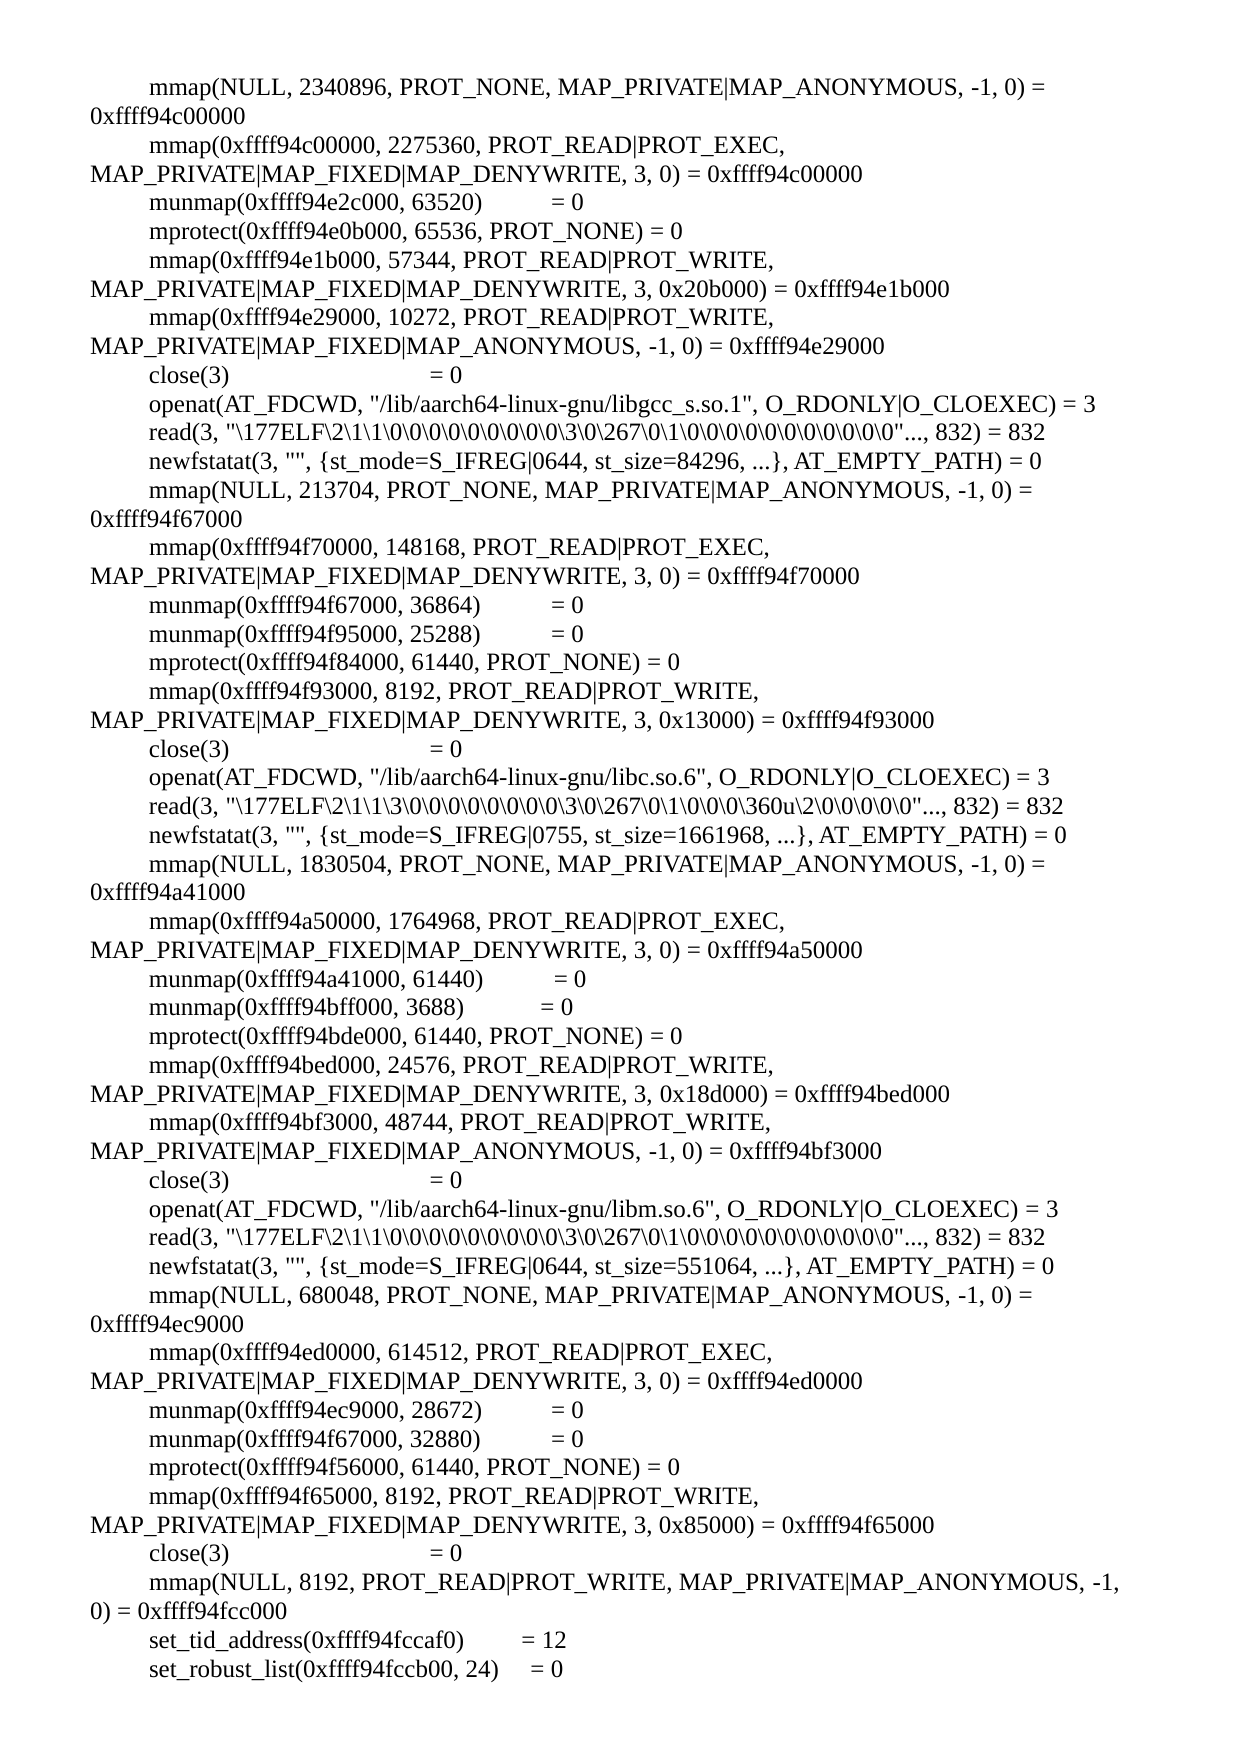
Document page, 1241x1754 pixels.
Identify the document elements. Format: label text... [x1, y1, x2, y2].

text close(3) [149, 361, 254, 389]
text mmap(0xffff94a50000, 1764968, PROT_READ|PROT_EXEC, [149, 907, 894, 935]
text newfstatat(3, "", {st_mode=S_IFREG|0644, st_size=551064, ...}, AT_EMPTY_PATH) = 0 [149, 1252, 1088, 1280]
text mprotect(0xffff94f56000, 61440, PROT_NONE) = 0 [149, 1454, 784, 1481]
text close(3) [149, 1540, 429, 1567]
text MAP_PRIVATE|MAP_FIXED|MAP_DENYWRITE, 3, 0) = 0xffff94ed0000 [90, 1367, 894, 1395]
text close(3) [149, 735, 254, 763]
text = 0 [551, 620, 608, 648]
text mmap(0xffff94e1b000, 57344, PROT_READ|PROT_WRITE, [149, 246, 981, 274]
text close(3) [149, 1166, 254, 1194]
text MAP_PRIVATE|MAP_FIXED|MAP_ANONYMOUS, -1, 0) = 0xffff94e29000 [90, 332, 981, 360]
text MAP_PRIVATE|MAP_FIXED|MAP_DENYWRITE, 3, 0x20b000) = 0xffff94e1b000 [90, 275, 981, 303]
text mmap(0xffff94e29000, 10272, PROT_READ|PROT_WRITE, [149, 304, 981, 331]
text openat(AT_FDCWD, "/lib/aarch64-linux-gnu/libm.so.6", O_RDONLY|O_CLOEXEC) = 3 [149, 1195, 1088, 1223]
text mmap(0xffff94f70000, 148168, PROT_READ|PROT_EXEC, [149, 534, 891, 561]
text newfstatat(3, "", {st_mode=S_IFREG|0755, st_size=1661968, ...}, AT_EMPTY_PATH) = 0 [149, 821, 1100, 849]
text mmap(0xffff94bed000, 24576, PROT_READ|PROT_WRITE, [149, 1051, 800, 1079]
text mprotect(0xffff94e0b000, 65536, PROT_NONE) = 0 [149, 217, 981, 245]
text munmap(0xffff94a41000, 61440) [149, 965, 510, 993]
text mprotect(0xffff94f84000, 61440, PROT_NONE) = 0 [149, 649, 784, 676]
text = 0 [429, 1166, 487, 1194]
text mprotect(0xffff94bde000, 61440, PROT_NONE) = 0 [149, 1022, 800, 1050]
text 0 [90, 102, 127, 130]
text munmap(0xffff94e2c000, 63520) = 0 [149, 189, 1076, 216]
text MAP_PRIVATE|MAP_FIXED|MAP_DENYWRITE, 3, 0) = 0xffff94f70000 [90, 562, 891, 590]
text 0 [90, 879, 102, 906]
text read(3, "\177ELF\2\1\1\0\0\0\0\0\0\0\0\0\3\0\267\0\1\0\0\0\0\0\0\0\0\0\0\0"..., 832) = 832 [149, 419, 1125, 446]
text [591, 1626, 1150, 1654]
text xffff94c00000 [127, 102, 1076, 130]
text mmap(0xffff94c00000, 2275360, PROT_READ|PROT_EXEC, [149, 131, 1076, 159]
text xffff94f67000 [102, 505, 891, 533]
text = 0 [551, 1425, 610, 1453]
text [487, 1540, 1150, 1567]
text munmap(0xffff94f95000, 25288) [149, 620, 507, 648]
text newfstatat(3, "", {st_mode=S_IFREG|0644, st_size=84296, ...}, AT_EMPTY_PATH) = 0 [149, 447, 1125, 475]
text set_robust_list(0xffff94fccb00, 24) = 0 [149, 1655, 1150, 1683]
text mmap(NULL, 1830504, PROT_NONE, MAP_PRIVATE|MAP_ANONYMOUS, -1, 0) = [149, 850, 1100, 878]
text = 0 [551, 591, 608, 619]
text MAP_PRIVATE|MAP_FIXED|MAP_DENYWRITE, 3, 0) = 0xffff94a50000 [90, 936, 894, 964]
text read(3, "\177ELF\2\1\1\0\0\0\0\0\0\0\0\0\3\0\267\0\1\0\0\0\0\0\0\0\0\0\0\0"..., 832) = 832 [149, 1224, 1088, 1251]
text mmap(NULL, 213704, PROT_NONE, MAP_PRIVATE|MAP_ANONYMOUS, -1, 0) = [149, 476, 1125, 504]
text MAP_PRIVATE|MAP_FIXED|MAP_ANONYMOUS, -1, 0) = 0xffff94bf3000 [90, 1137, 982, 1165]
text 0 [90, 1597, 127, 1625]
text mmap(0xffff94bf3000, 48744, PROT_READ|PROT_WRITE, [149, 1109, 982, 1136]
text munmap(0xffff94ec9000, 28672) [149, 1396, 508, 1424]
text mmap(0xffff94f65000, 8192, PROT_READ|PROT_WRITE, [149, 1482, 784, 1510]
text munmap(0xffff94f67000, 36864) [149, 591, 507, 619]
text xffff94ec9000 [102, 1310, 894, 1338]
text 0 [90, 1310, 102, 1338]
text openat(AT_FDCWD, "/lib/aarch64-linux-gnu/libgcc_s.so.1", O_RDONLY|O_CLOEXEC) = 3 [149, 390, 1125, 418]
text mmap(NULL, 2340896, PROT_NONE, MAP_PRIVATE|MAP_ANONYMOUS, -1, 0) = [149, 73, 1076, 101]
text = 0 [429, 1540, 487, 1567]
text mmap(0xffff94ed0000, 614512, PROT_READ|PROT_EXEC, [149, 1339, 894, 1366]
text MAP_PRIVATE|MAP_FIXED|MAP_DENYWRITE, 3, 0x85000) = 0xffff94f65000 [90, 1511, 966, 1539]
text MAP_PRIVATE|MAP_FIXED|MAP_DENYWRITE, 3, 0x13000) = 0xffff94f93000 [90, 706, 966, 734]
text mmap(NULL, 680048, PROT_NONE, MAP_PRIVATE|MAP_ANONYMOUS, -1, 0) = [149, 1281, 1088, 1309]
text = 0 [551, 1396, 610, 1424]
text set_tid_address(0xffff94fccaf0) [149, 1626, 521, 1654]
text MAP_PRIVATE|MAP_FIXED|MAP_DENYWRITE, 3, 0x18d000) = 0xffff94bed000 [90, 1080, 982, 1108]
text mmap(0xffff94f93000, 8192, PROT_READ|PROT_WRITE, [149, 677, 784, 705]
text = 0 [429, 361, 487, 389]
text openat(AT_FDCWD, "/lib/aarch64-linux-gnu/libc.so.6", O_RDONLY|O_CLOEXEC) = 3 [149, 764, 1100, 791]
text = 0 [553, 965, 611, 993]
text xffff94a41000 [102, 879, 894, 906]
text ) = 0xffff94fcc000 [127, 1597, 1150, 1625]
text = 0 [429, 735, 487, 763]
text 0 [90, 505, 102, 533]
text = 12 [521, 1626, 591, 1654]
text read(3, "\177ELF\2\1\1\3\0\0\0\0\0\0\0\0\3\0\267\0\1\0\0\0\360u\2\0\0\0\0\0"..., 832) = 832 [149, 792, 1100, 820]
text = 0 [540, 994, 611, 1021]
text munmap(0xffff94f67000, 32880) [149, 1425, 508, 1453]
text munmap(0xffff94bff000, 3688) [149, 994, 510, 1021]
text MAP_PRIVATE|MAP_FIXED|MAP_DENYWRITE, 3, 0) = 0xffff94c00000 [90, 160, 1076, 188]
text mmap(NULL, 8192, PROT_READ|PROT_WRITE, MAP_PRIVATE|MAP_ANONYMOUS, -1, [149, 1568, 1150, 1596]
